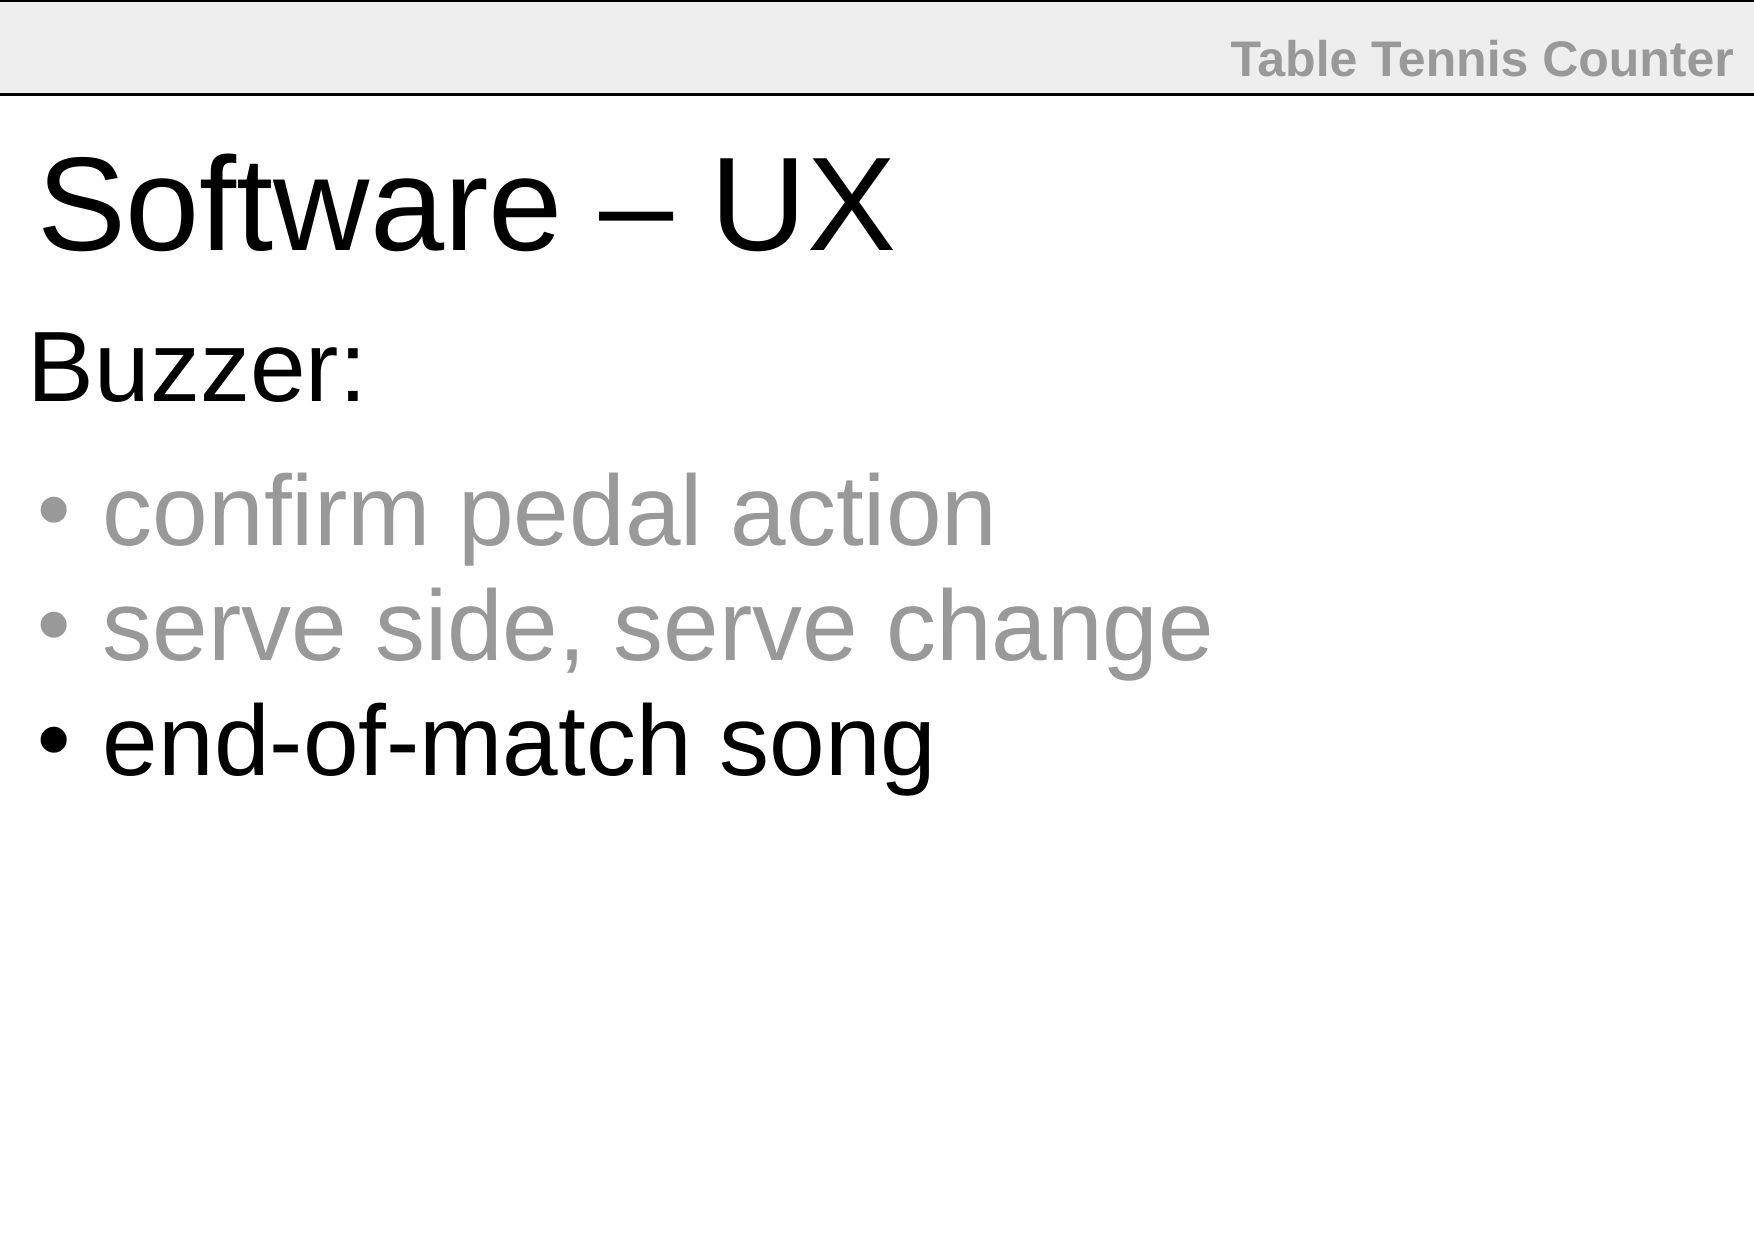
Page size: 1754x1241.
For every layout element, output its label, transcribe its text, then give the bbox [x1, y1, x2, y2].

text Software – UX [0, 126, 1754, 279]
list serve side, serve change [37, 567, 1754, 682]
text Buzzer: [0, 308, 1754, 423]
list end-of-match song [37, 682, 1754, 797]
list confirm pedal action [37, 451, 1754, 567]
